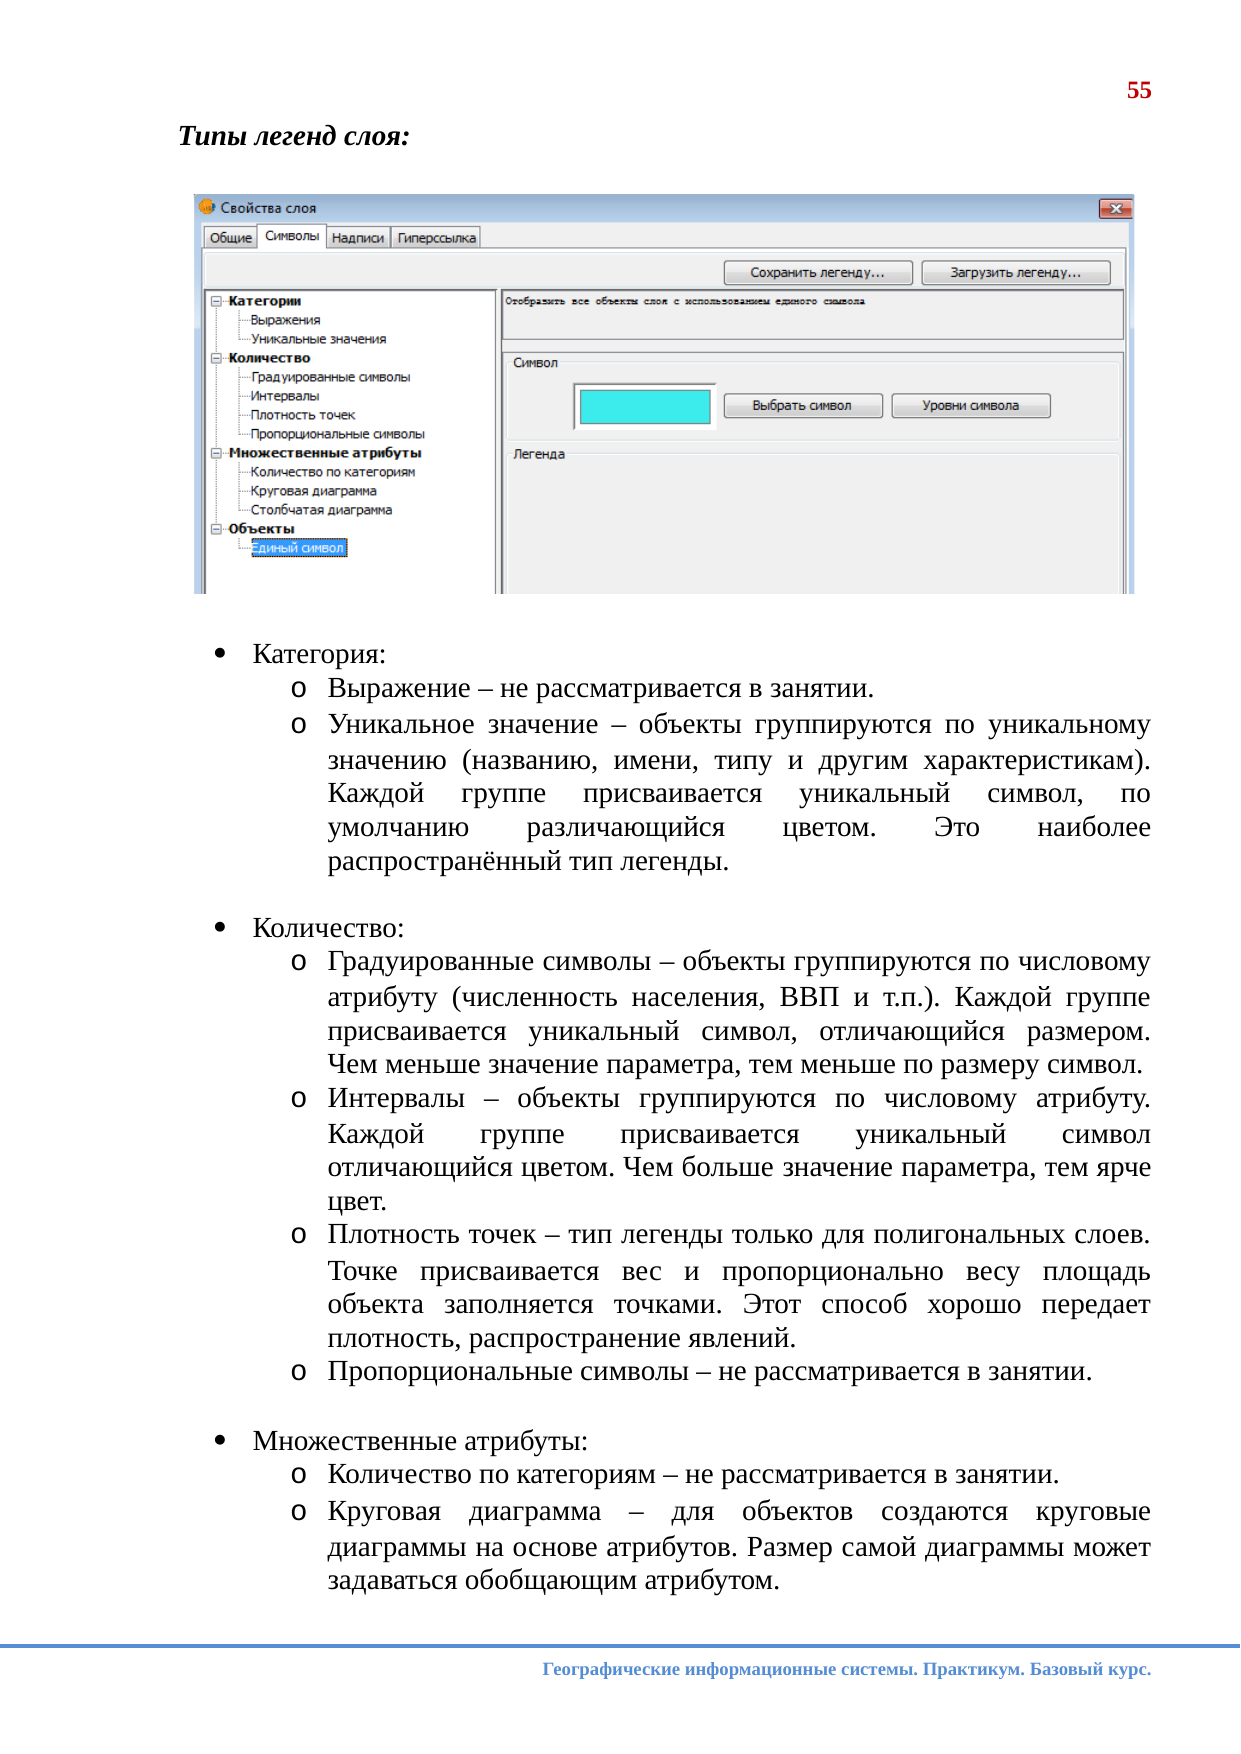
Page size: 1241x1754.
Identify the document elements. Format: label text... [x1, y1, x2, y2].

list Интервалы – объекты группируются по числовому атрибуту. Каждой группе присваивается уникальный символ отличающийся цветом. Чем больше значение параметра, тем ярче цвет. [290, 1080, 1152, 1217]
list Градуированные символы – объекты группируются по числовому атрибуту (численность населения, ВВП и т.п.). Каждой группе присваивается уникальный символ, отличающийся размером. Чем меньше значение параметра, тем меньше по размеру символ. [290, 943, 1152, 1080]
list Круговая диаграмма – для объектов создаются круговые диаграммы на основе атрибутов. Размер самой диаграммы может задаваться обобщающим атрибутом. [290, 1493, 1152, 1596]
list Количество: [215, 910, 1152, 943]
list Категория: [215, 636, 1152, 670]
list Количество по категориям – не рассматривается в занятии. [290, 1457, 1152, 1493]
list Пропорциональные символы – не рассматривается в занятии. [290, 1353, 1152, 1389]
picture [193, 194, 1135, 594]
list Множественные атрибуты: [215, 1423, 1152, 1457]
list Уникальное значение – объекты группируются по уникальному значению (названию, имени, типу и другим характеристикам). Каждой группе присваивается уникальный символ, по умолчанию различающийся цветом. Это наиболее распространённый тип легенды. [290, 706, 1152, 876]
text Типы легенд слоя: [177, 118, 1152, 152]
list Выражение – не рассматривается в занятии. [290, 670, 1152, 706]
list Плотность точек – тип легенды только для полигональных слоев. Точке присваивается вес и пропорционально весу площадь объекта заполняется точками. Этот способ хорошо передает плотность, распространение явлений. [290, 1217, 1152, 1353]
